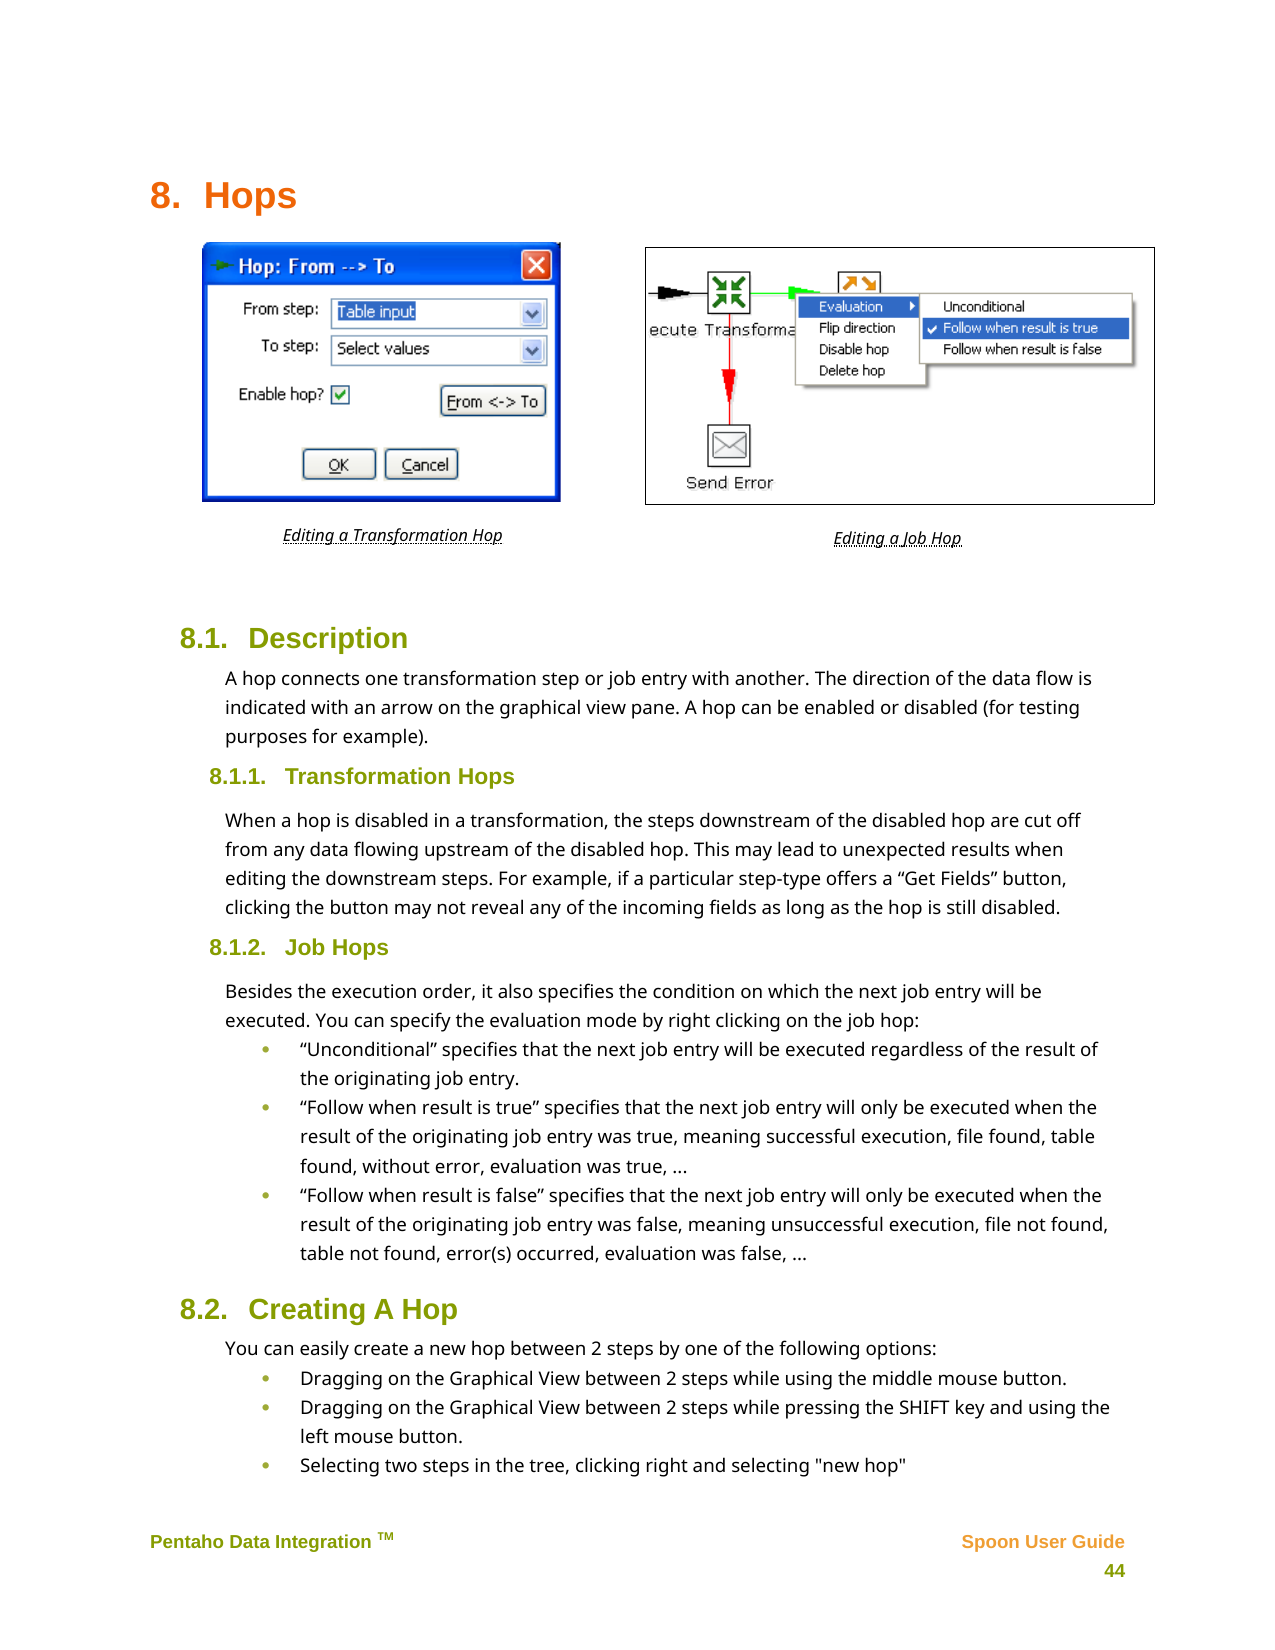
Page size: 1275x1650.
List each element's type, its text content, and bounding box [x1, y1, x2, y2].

subtitle Job Hops [209, 928, 1125, 962]
text Editing a Job Hop [645, 526, 1151, 549]
picture [202, 242, 561, 502]
list Dragging on the Graphical View between 2 steps while using the middle mouse button. [262, 1362, 1125, 1391]
list “Unconditional” specifies that the next job entry will be executed regardless of the result of the originating job entry. [262, 1033, 1125, 1091]
subtitle Description [179, 621, 1125, 656]
subtitle Hops [150, 181, 1125, 216]
picture [648, 249, 1152, 501]
text A hop connects one transformation step or job entry with another. The direction of the data flow is indicated with an arrow on the graphical view pane. A hop can be enabled or disabled (for testing purposes for example). [225, 662, 1125, 749]
list Dragging on the Graphical View between 2 steps while pressing the SHIFT key and using the left mouse button. [262, 1391, 1125, 1449]
list “Follow when result is false” specifies that the next job entry will only be executed when the result of the originating job entry was false, meaning unsuccessful execution, file not found, table not found, error(s) occurred, evaluation was false, ... [262, 1179, 1125, 1266]
text Editing a Transformation Hop [202, 524, 585, 547]
subtitle Creating A Hop [179, 1291, 1125, 1326]
text Besides the execution order, it also specifies the condition on which the next job entry will be executed. You can specify the evaluation mode by right clicking on the job hop: [225, 975, 1125, 1033]
text You can easily create a new hop between 2 steps by one of the following options: [225, 1332, 1125, 1362]
list Selecting two steps in the tree, clicking right and selecting "new hop" [262, 1449, 1125, 1478]
text When a hop is disabled in a transformation, the steps downstream of the disabled hop are cut off from any data flowing upstream of the disabled hop. This may lead to unexpected results when editing the downstream steps. For example, if a particular step-type offers a “Get Fields” button, clicking the button may not reveal any of the incoming fields as long as the hop is still disabled. [225, 804, 1125, 921]
subtitle Transformation Hops [209, 757, 1125, 791]
list “Follow when result is true” specifies that the next job entry will only be executed when the result of the originating job entry was true, meaning successful execution, file found, table found, without error, evaluation was true, ... [262, 1091, 1125, 1179]
